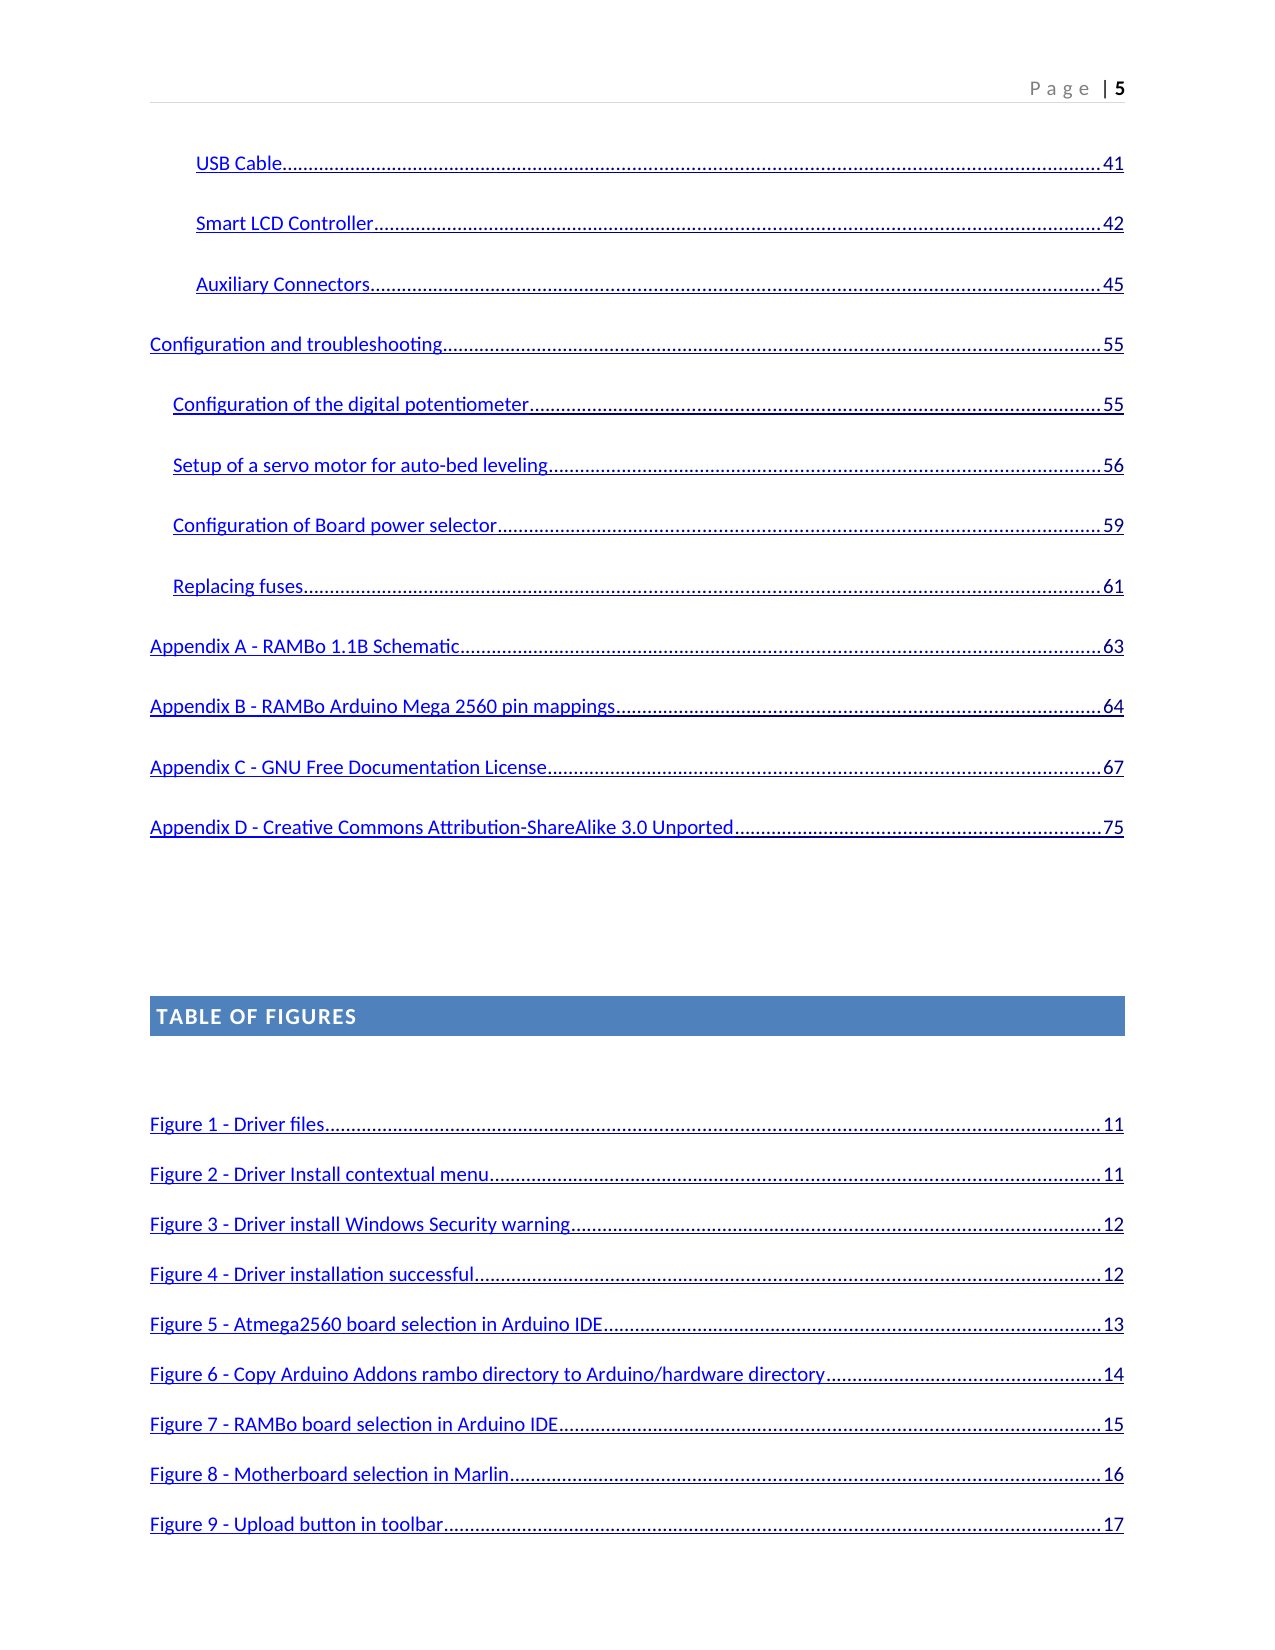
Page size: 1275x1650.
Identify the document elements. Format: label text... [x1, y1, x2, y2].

text Appendix D - Creative Commons Attribution-ShareAlike 3.0 Unported 75 [150, 814, 1125, 840]
text Configuration of the digital potentiometer 55 [173, 392, 1125, 417]
text USB Cable 41 [196, 150, 1125, 175]
text Appendix C - GNU Free Documentation License 67 [150, 754, 1125, 779]
text Figure 2 - Driver Install contextual menu 11 [150, 1161, 1125, 1187]
text Appendix B - RAMBo Arduino Mega 2560 pin mappings 64 [150, 694, 1125, 719]
text Figure 9 - Upload button in toolbar 17 [150, 1511, 1125, 1537]
text Auxiliary Connectors 45 [196, 271, 1125, 296]
text Figure 3 - Driver install Windows Security warning 12 [150, 1211, 1125, 1237]
text Smart LCD Controller 42 [196, 210, 1125, 236]
text Appendix A - RAMBo 1.1B Schematic 63 [150, 633, 1125, 659]
text Setup of a servo motor for auto-bed leveling 56 [173, 452, 1125, 477]
text Configuration and troubleshooting 55 [150, 331, 1125, 357]
text Figure 8 - Motherboard selection in Marlin 16 [150, 1461, 1125, 1487]
text Figure 6 - Copy Arduino Addons rambo directory to Arduino/hardware directory 14 [150, 1361, 1125, 1387]
text Figure 1 - Driver files 11 [150, 1111, 1125, 1137]
text Figure 5 - Atmega2560 board selection in Arduino IDE 13 [150, 1311, 1125, 1337]
text Figure 7 - RAMBo board selection in Arduino IDE 15 [150, 1411, 1125, 1437]
text Figure 4 - Driver installation successful 12 [150, 1261, 1125, 1287]
subtitle Table of figures [156, 1002, 1119, 1030]
text Replacing fuses 61 [173, 573, 1125, 598]
text Configuration of Board power selector 59 [173, 512, 1125, 538]
